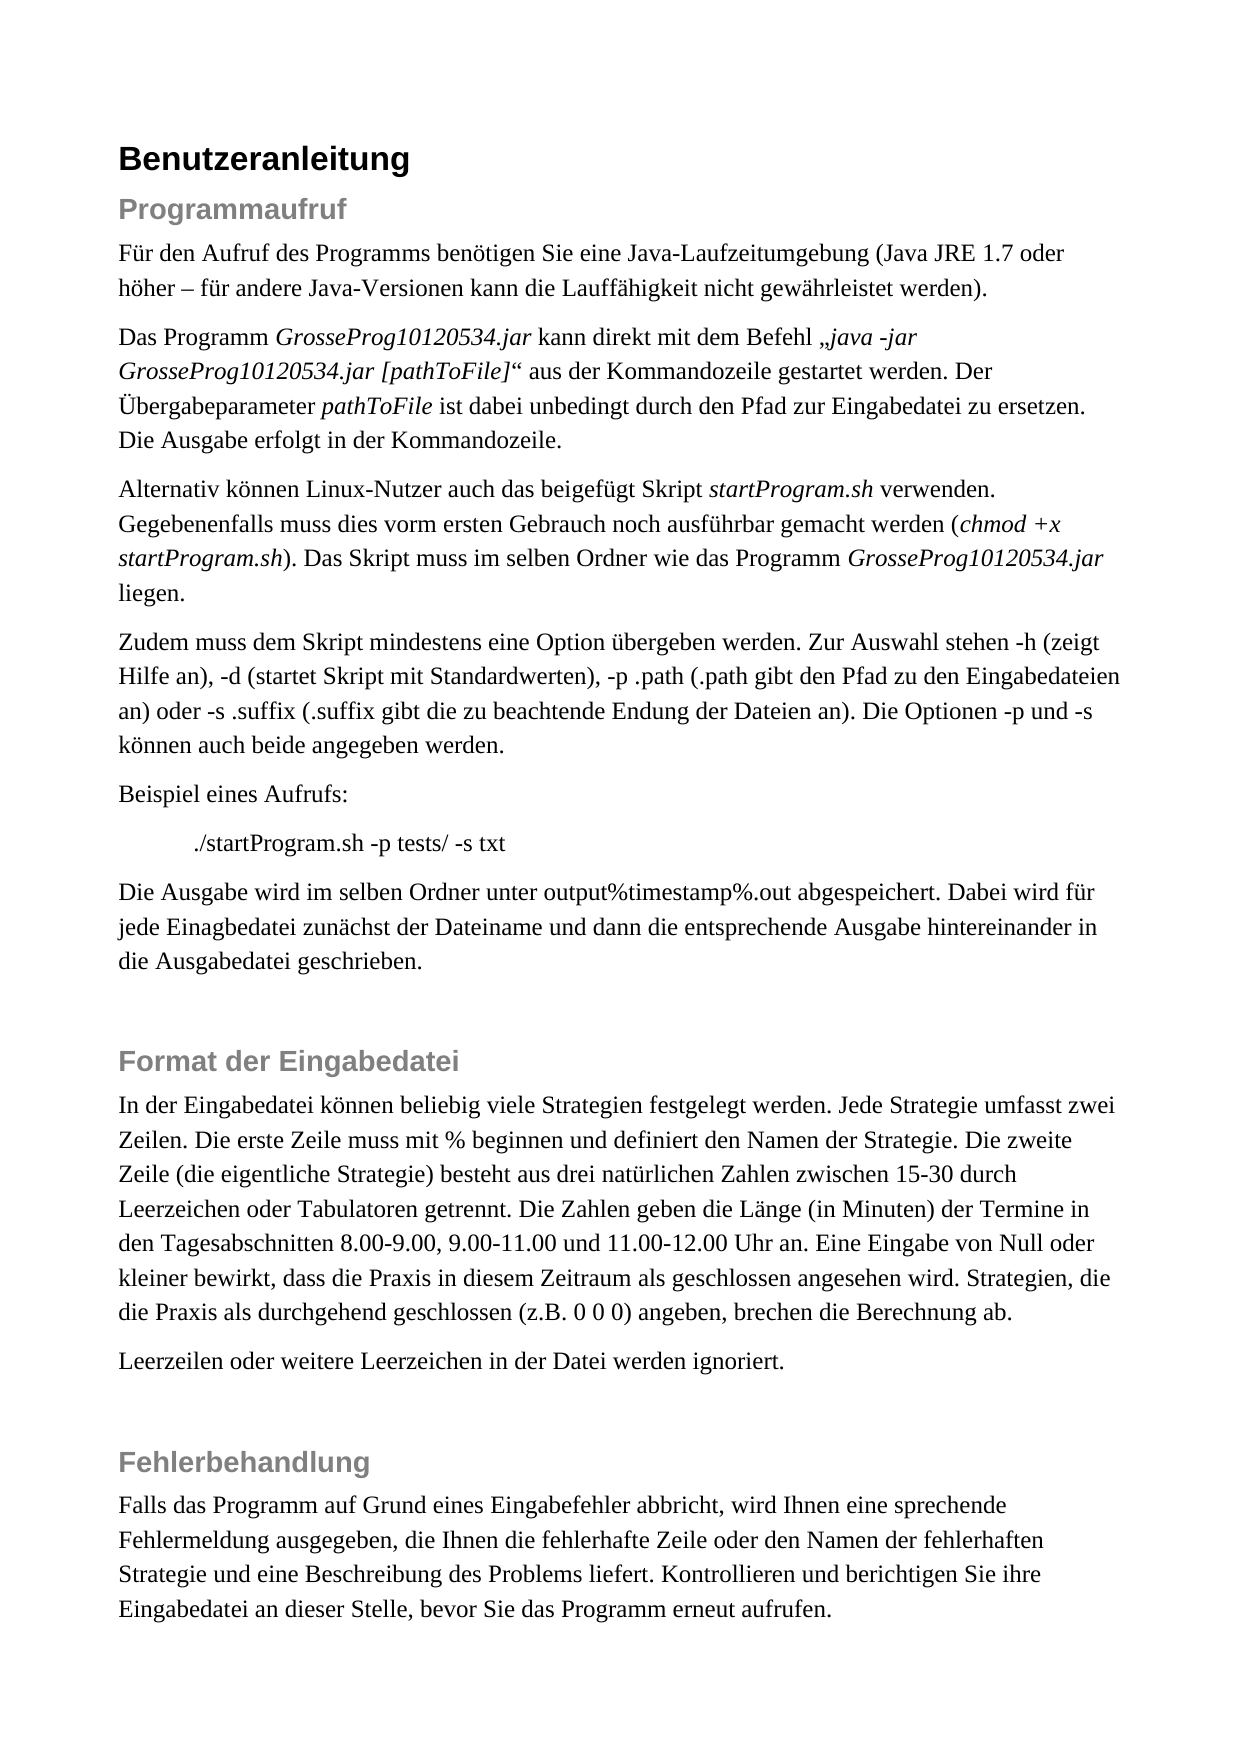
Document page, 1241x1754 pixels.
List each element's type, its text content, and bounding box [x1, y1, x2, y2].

text Die Ausgabe wird im selben Ordner unter output%timestamp%.out abgespeichert. Dabei wird für jede Einagbedatei zunächst der Dateiname und dann die entsprechende Ausgabe hintereinander in die Ausgabedatei geschrieben. [118, 877, 1122, 975]
text Für den Aufruf des Programms benötigen Sie eine Java-Laufzeitumgebung (Java JRE 1.7 oder höher – für andere Java-Versionen kann die Lauffähigkeit nicht gewährleistet werden). [118, 238, 1122, 301]
text Falls das Programm auf Grund eines Eingabefehler abbricht, wird Ihnen eine sprechende Fehlermeldung ausgegeben, die Ihnen die fehlerhafte Zeile oder den Namen der fehlerhaften Strategie und eine Beschreibung des Problems liefert. Kontrollieren und berichtigen Sie ihre Eingabedatei an dieser Stelle, bevor Sie das Programm erneut aufrufen. [118, 1491, 1122, 1623]
text Das Programm GrosseProg10120534.jar kann direkt mit dem Befehl „java -jar GrosseProg10120534.jar [pathToFile]“ aus der Kommandozeile gestartet werden. Der Übergabeparameter pathToFile ist dabei unbedingt durch den Pfad zur Eingabedatei zu ersetzen. Die Ausgabe erfolgt in der Kommandozeile. [118, 322, 1122, 454]
text In der Eingabedatei können beliebig viele Strategien festgelegt werden. Jede Strategie umfasst zwei Zeilen. Die erste Zeile muss mit % beginnen und definiert den Namen der Strategie. Die zweite Zeile (die eigentliche Strategie) besteht aus drei natürlichen Zahlen zwischen 15-30 durch Leerzeichen oder Tabulatoren getrennt. Die Zahlen geben die Länge (in Minuten) der Termine in den Tagesabschnitten 8.00-9.00, 9.00-11.00 und 11.00-12.00 Uhr an. Eine Eingabe von Null oder kleiner bewirkt, dass die Praxis in diesem Zeitraum als geschlossen angesehen wird. Strategien, die die Praxis als durchgehend geschlossen (z.B. 0 0 0) angeben, brechen die Berechnung ab. [118, 1091, 1122, 1326]
text Leerzeilen oder weitere Leerzeichen in der Datei werden ignoriert. [118, 1346, 1122, 1375]
text Zudem muss dem Skript mindestens eine Option übergeben werden. Zur Auswahl stehen -h (zeigt Hilfe an), -d (startet Skript mit Standardwerten), -p .path (.path gibt den Pfad zu den Eingabedateien an) oder -s .suffix (.suffix gibt die zu beachtende Endung der Dateien an). Die Optionen -p und -s können auch beide angegeben werden. [118, 627, 1122, 759]
subtitle Fehlerbehandlung [118, 1444, 1122, 1478]
text Alternativ können Linux-Nutzer auch das beigefügt Skript startProgram.sh verwenden. Gegebenenfalls muss dies vorm ersten Gebrauch noch ausführbar gemacht werden (chmod +x startProgram.sh). Das Skript muss im selben Ordner wie das Programm GrosseProg10120534.jar liegen. [118, 474, 1122, 606]
subtitle Programmaufruf [118, 192, 1122, 226]
subtitle Format der Eingabedatei [118, 1044, 1122, 1078]
text Beispiel eines Aufrufs: [118, 779, 1122, 808]
text ./startProgram.sh -p tests/ -s txt [118, 828, 1122, 857]
subtitle Benutzeranleitung [118, 139, 1122, 178]
